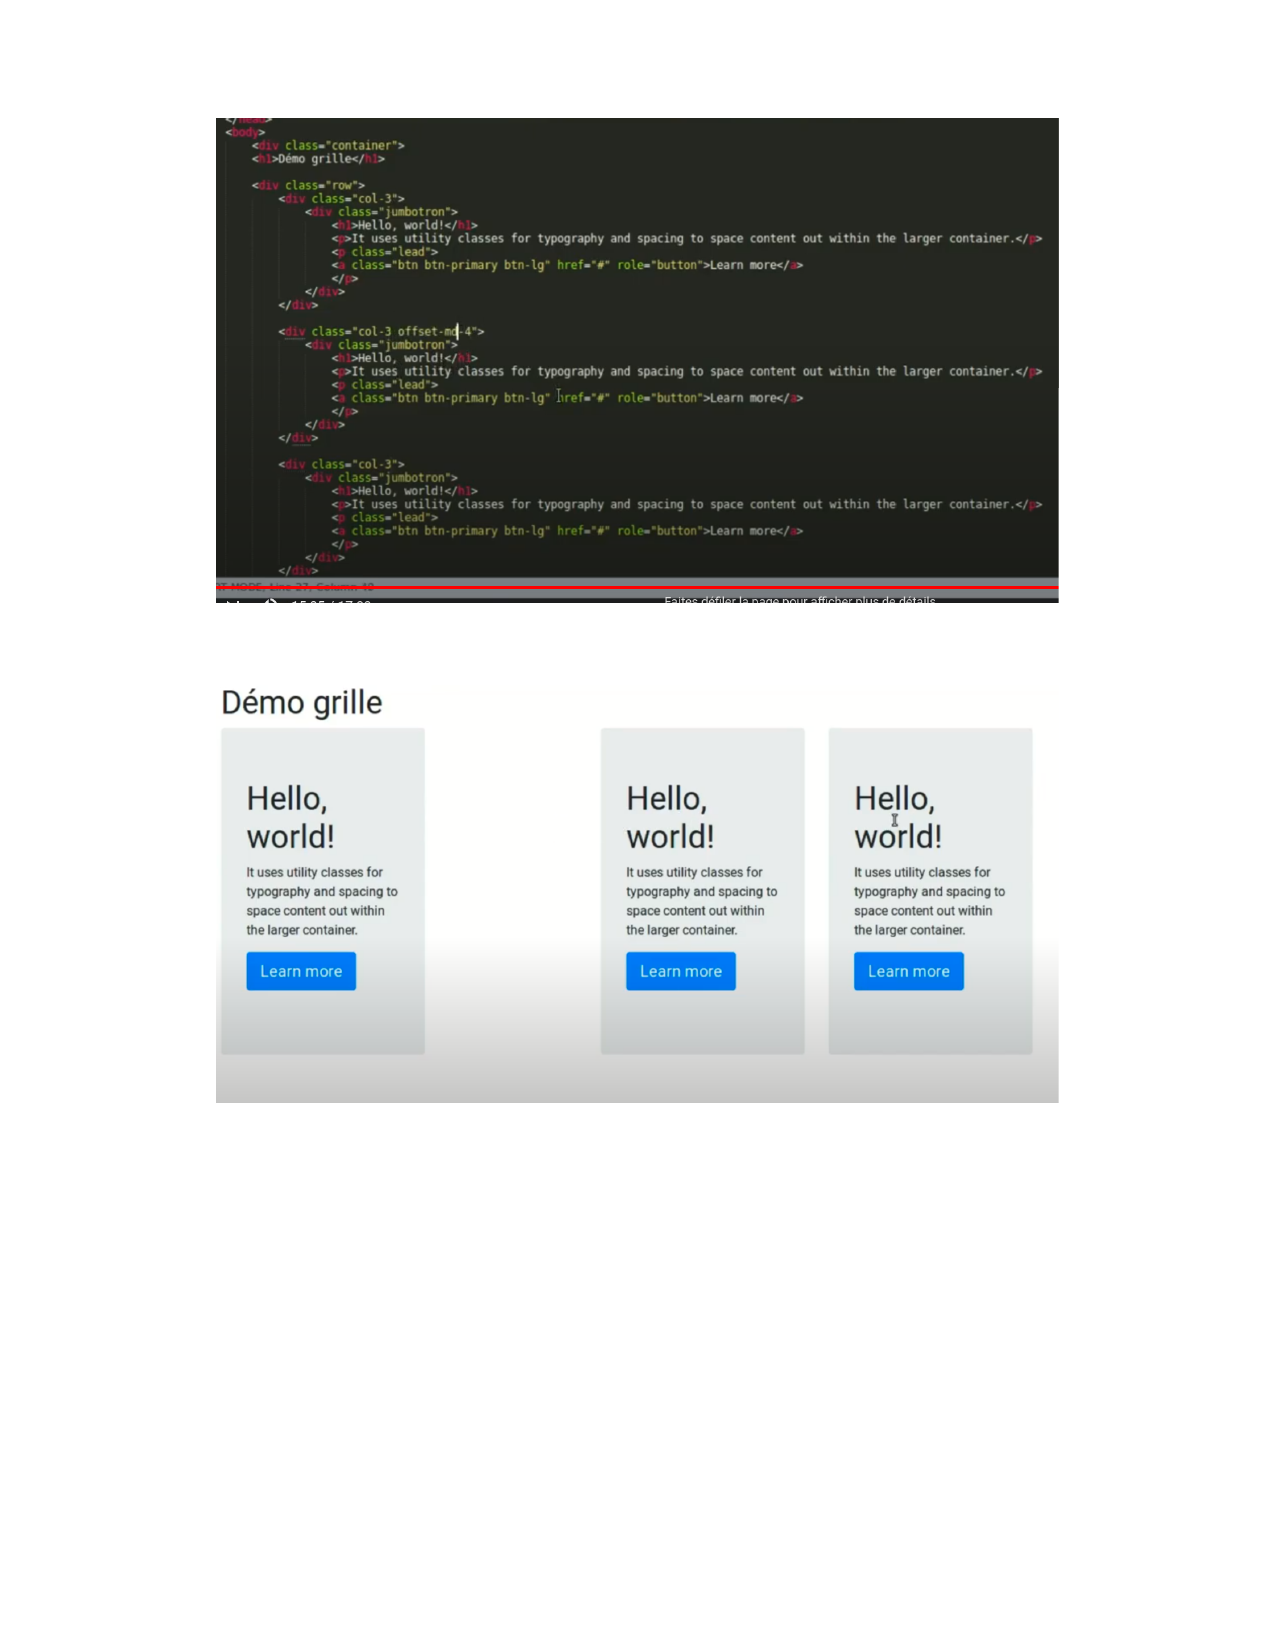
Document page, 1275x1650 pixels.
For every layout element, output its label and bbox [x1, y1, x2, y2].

picture [216, 118, 1059, 603]
picture [216, 685, 1059, 1103]
